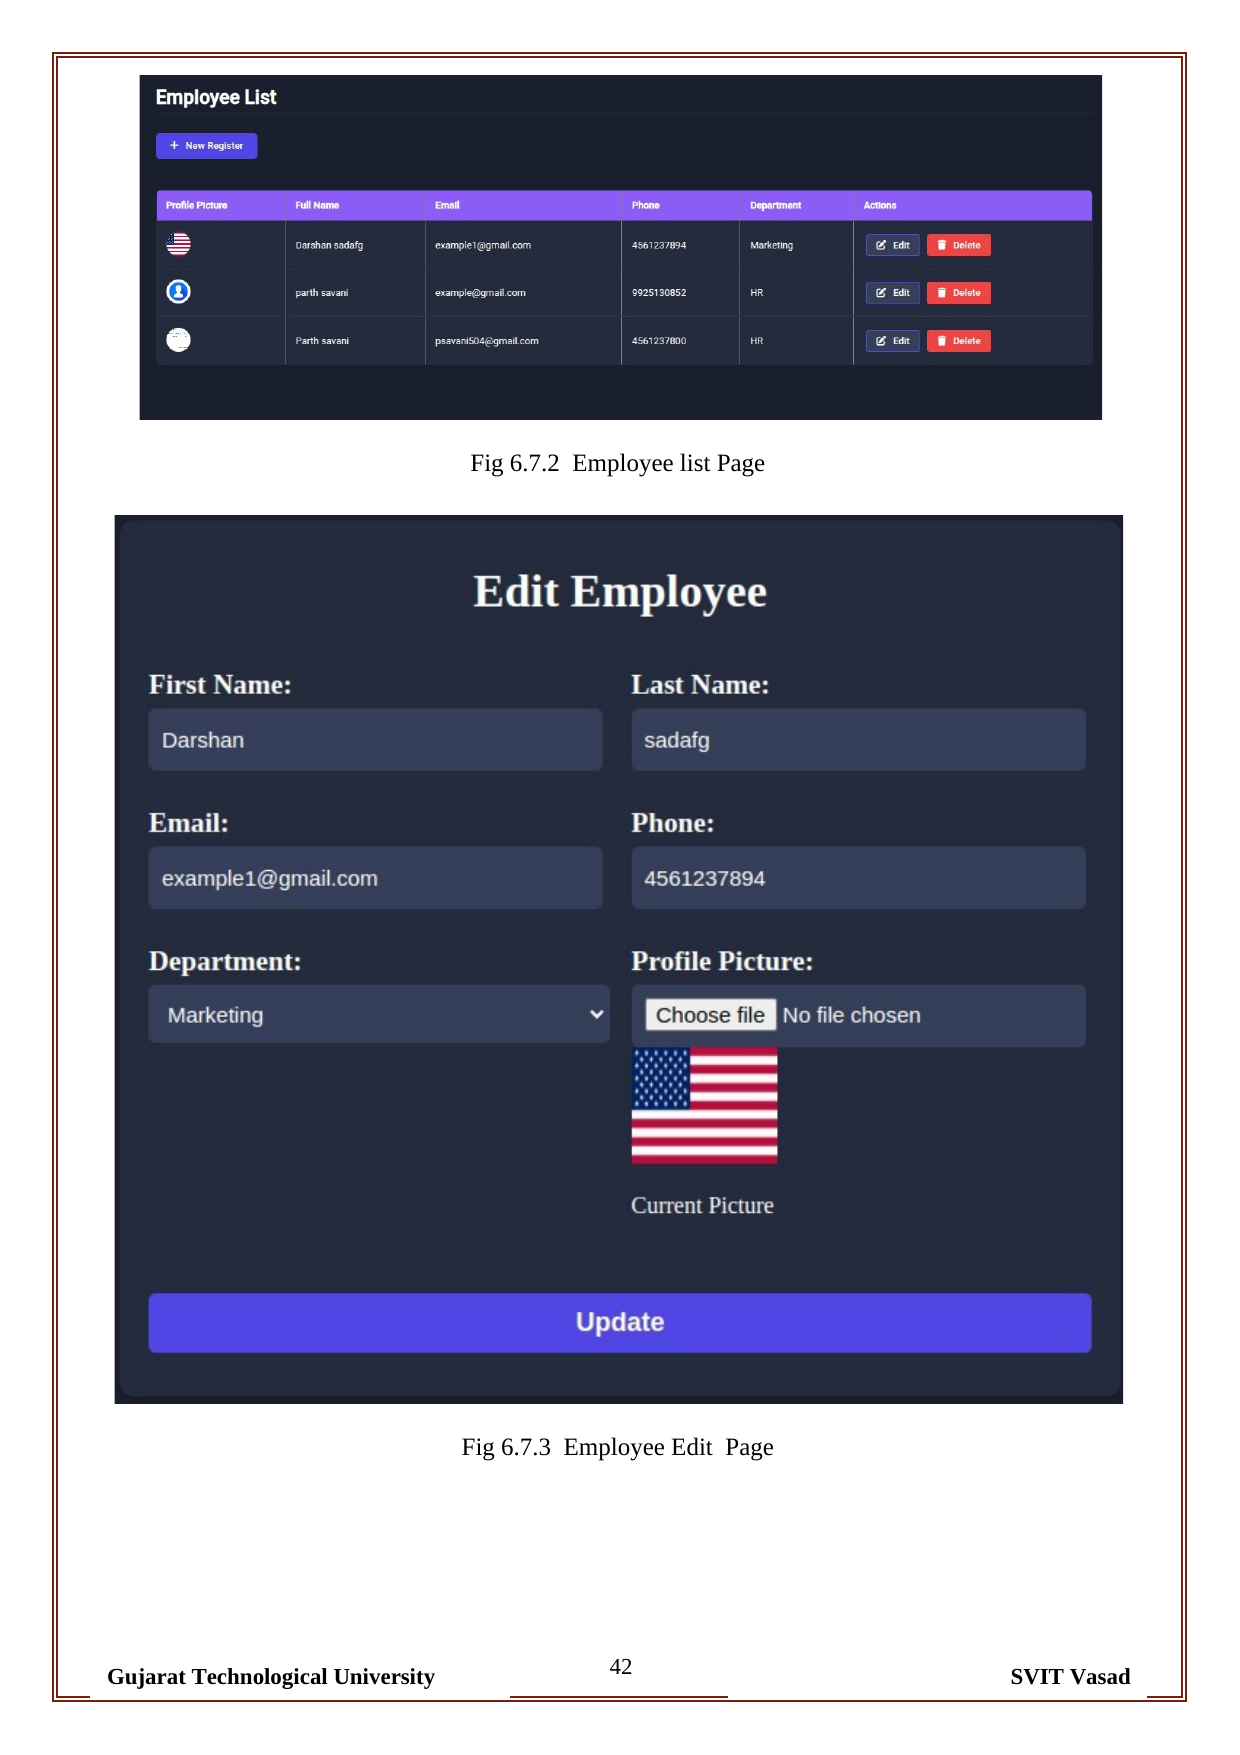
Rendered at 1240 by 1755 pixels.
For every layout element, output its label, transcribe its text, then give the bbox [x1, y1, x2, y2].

picture [139, 75, 1103, 420]
text Fig 6.7.3 Employee Edit Page [139, 1432, 1102, 1461]
picture [114, 515, 1124, 1404]
text Fig 6.7.2 Employee list Page [139, 448, 1102, 477]
